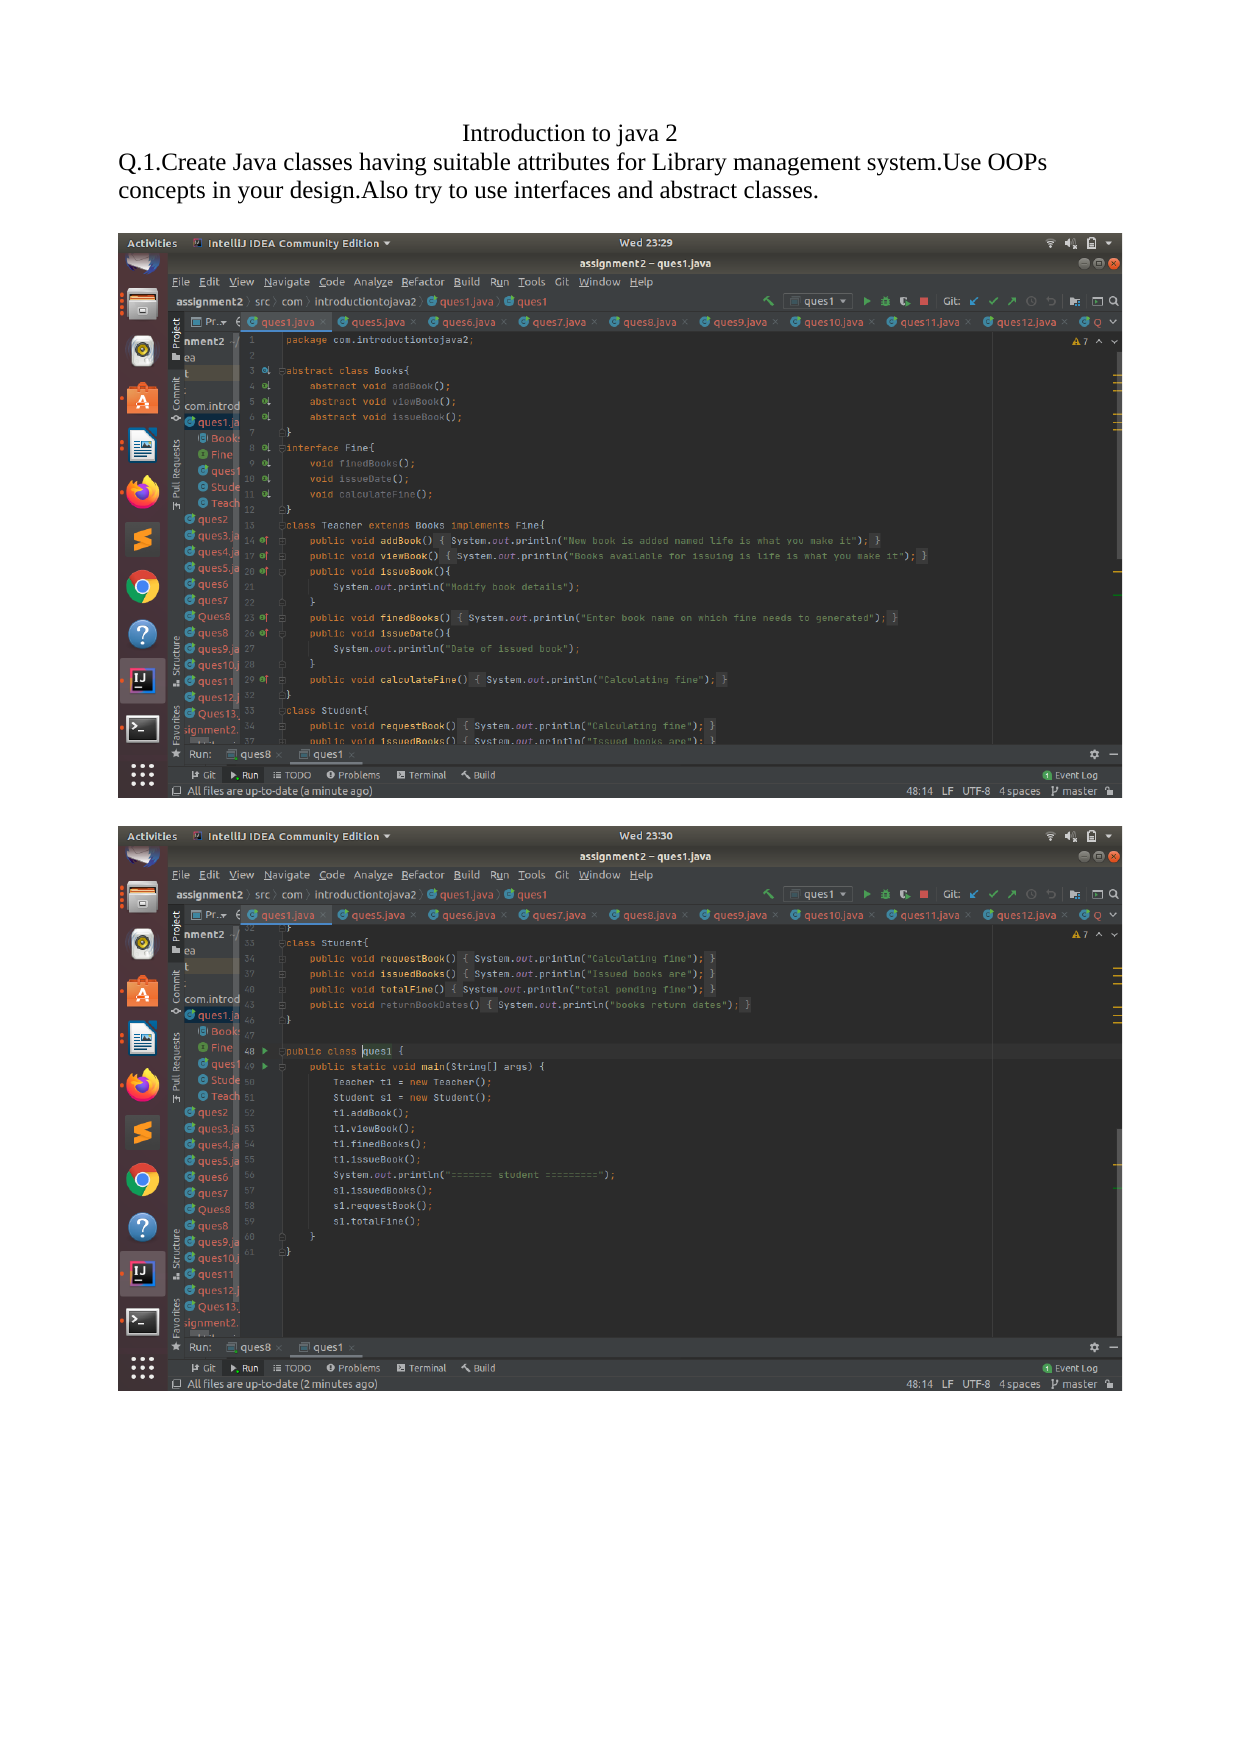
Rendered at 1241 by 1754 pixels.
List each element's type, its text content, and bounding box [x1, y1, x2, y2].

text Introduction to java 2 [118, 118, 1122, 147]
text Q.1.Create Java classes having suitable attributes for Library management system.Use OOPs concepts in your design.Also try to use interfaces and abstract classes. [118, 147, 1122, 204]
picture [118, 826, 1123, 1391]
picture [118, 233, 1123, 798]
